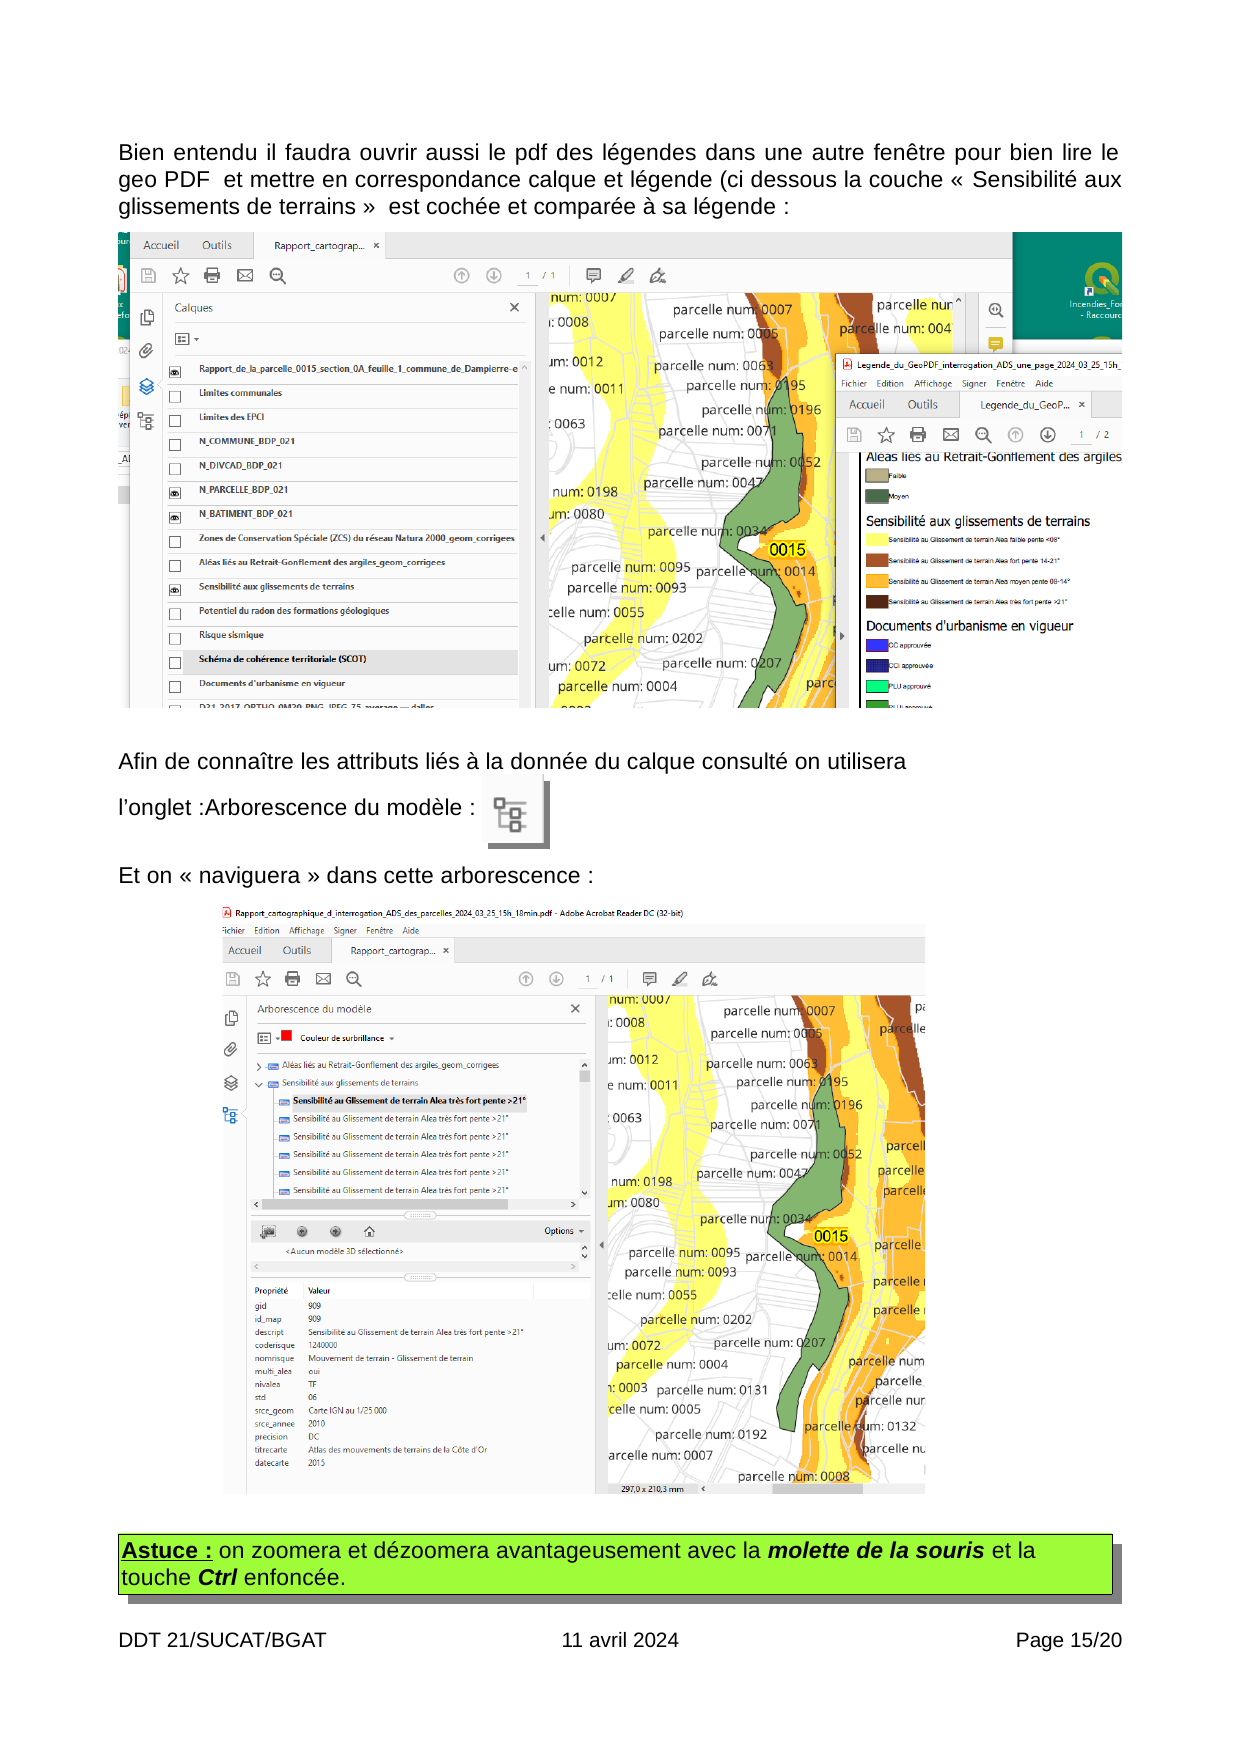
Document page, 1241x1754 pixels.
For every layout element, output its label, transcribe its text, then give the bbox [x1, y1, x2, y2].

text Et on « naviguera » dans cette arborescence : [118, 861, 1122, 888]
picture [118, 232, 1123, 708]
picture [482, 774, 544, 843]
text Bien entendu il faudra ouvrir aussi le pdf des légendes dans une autre fenêtre pour bien lire le geo PDF et mettre en correspondance calque et légende (ci dessous la couche « Sensibilité aux glissements de terrains » est cochée et comparée à sa légende : [118, 138, 1122, 220]
text Astuce : on zoomera et dézoomera avantageusement avec la molette de la souris et la touche Ctrl enfoncée. [119, 1535, 1112, 1594]
picture [222, 903, 926, 1494]
text Afin de connaître les attributs liés à la donnée du calque consulté on utilisera l’onglet :Arborescence du modèle : [118, 747, 1122, 849]
